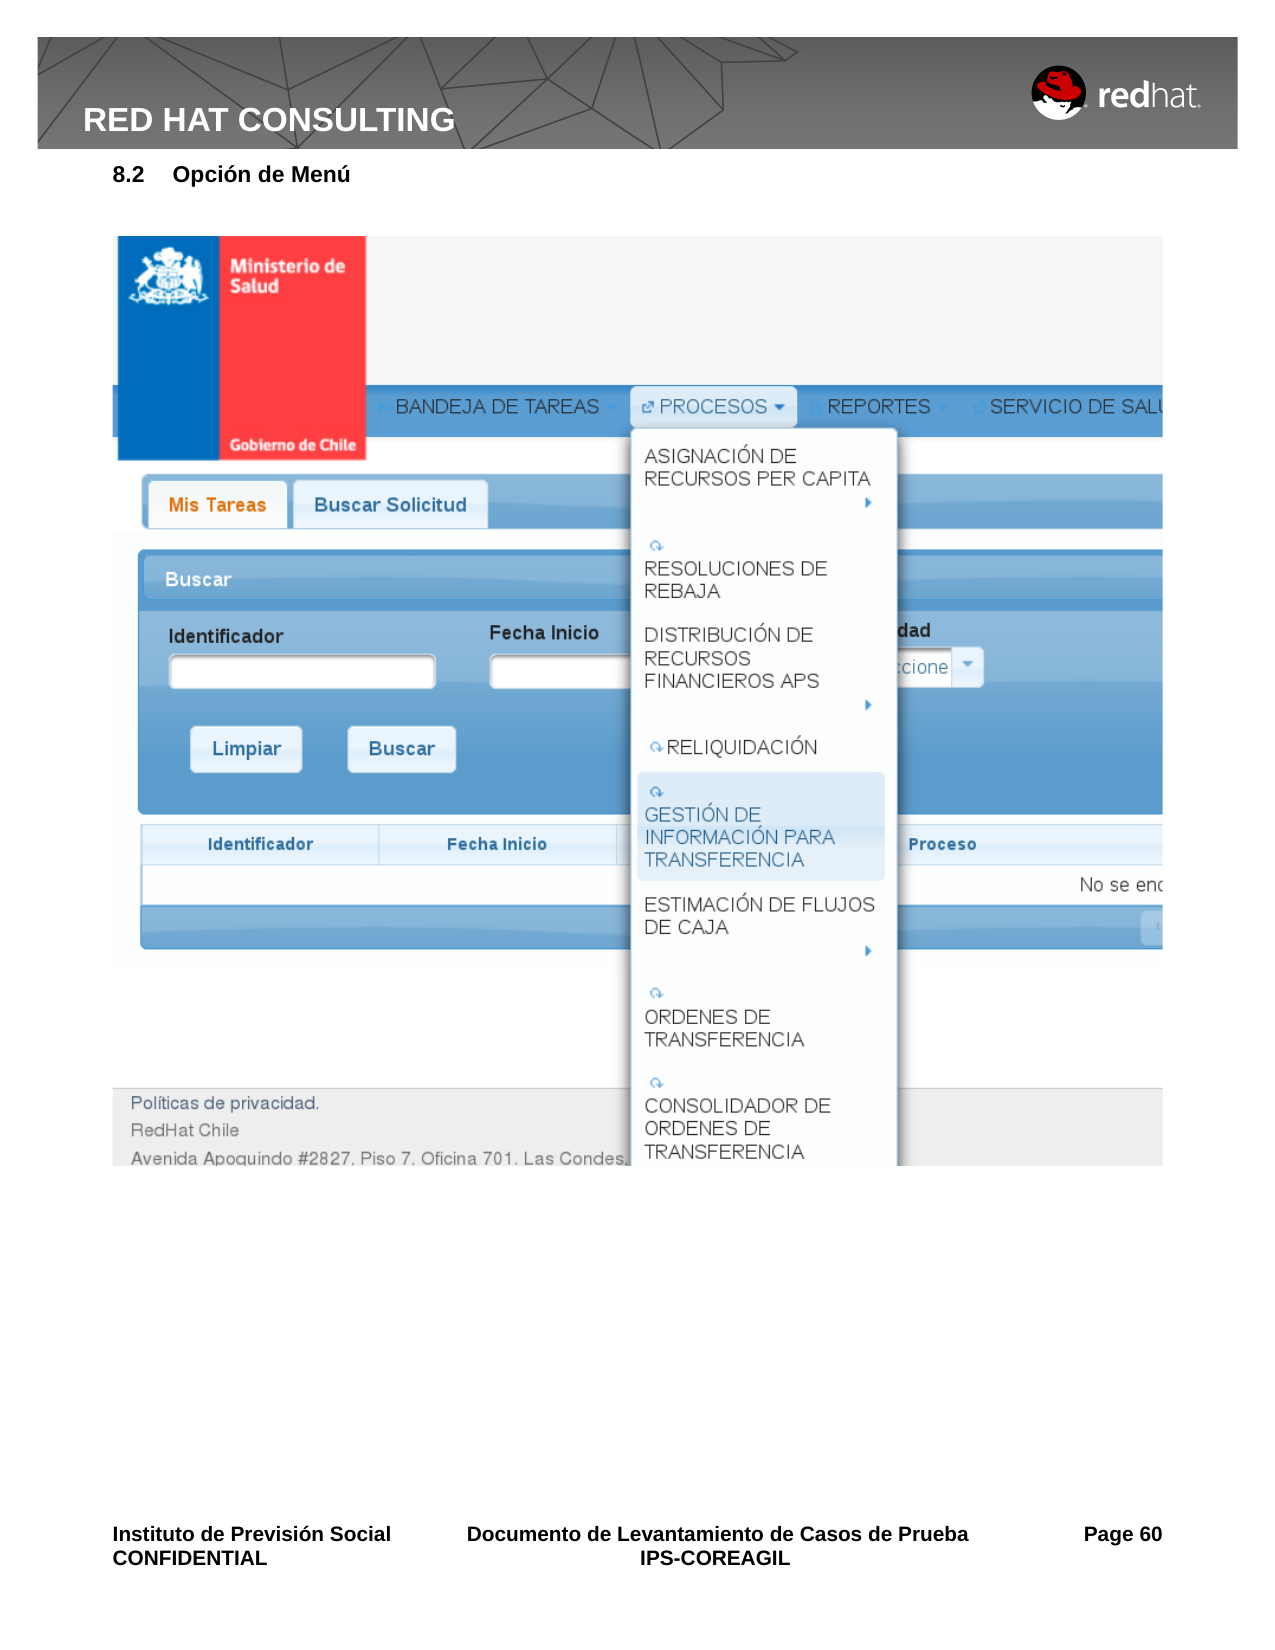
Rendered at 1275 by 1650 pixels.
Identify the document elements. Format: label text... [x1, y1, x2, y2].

picture [37, 37, 1238, 149]
subtitle Opción de Menú [112, 161, 1162, 187]
picture [112, 236, 1163, 1166]
